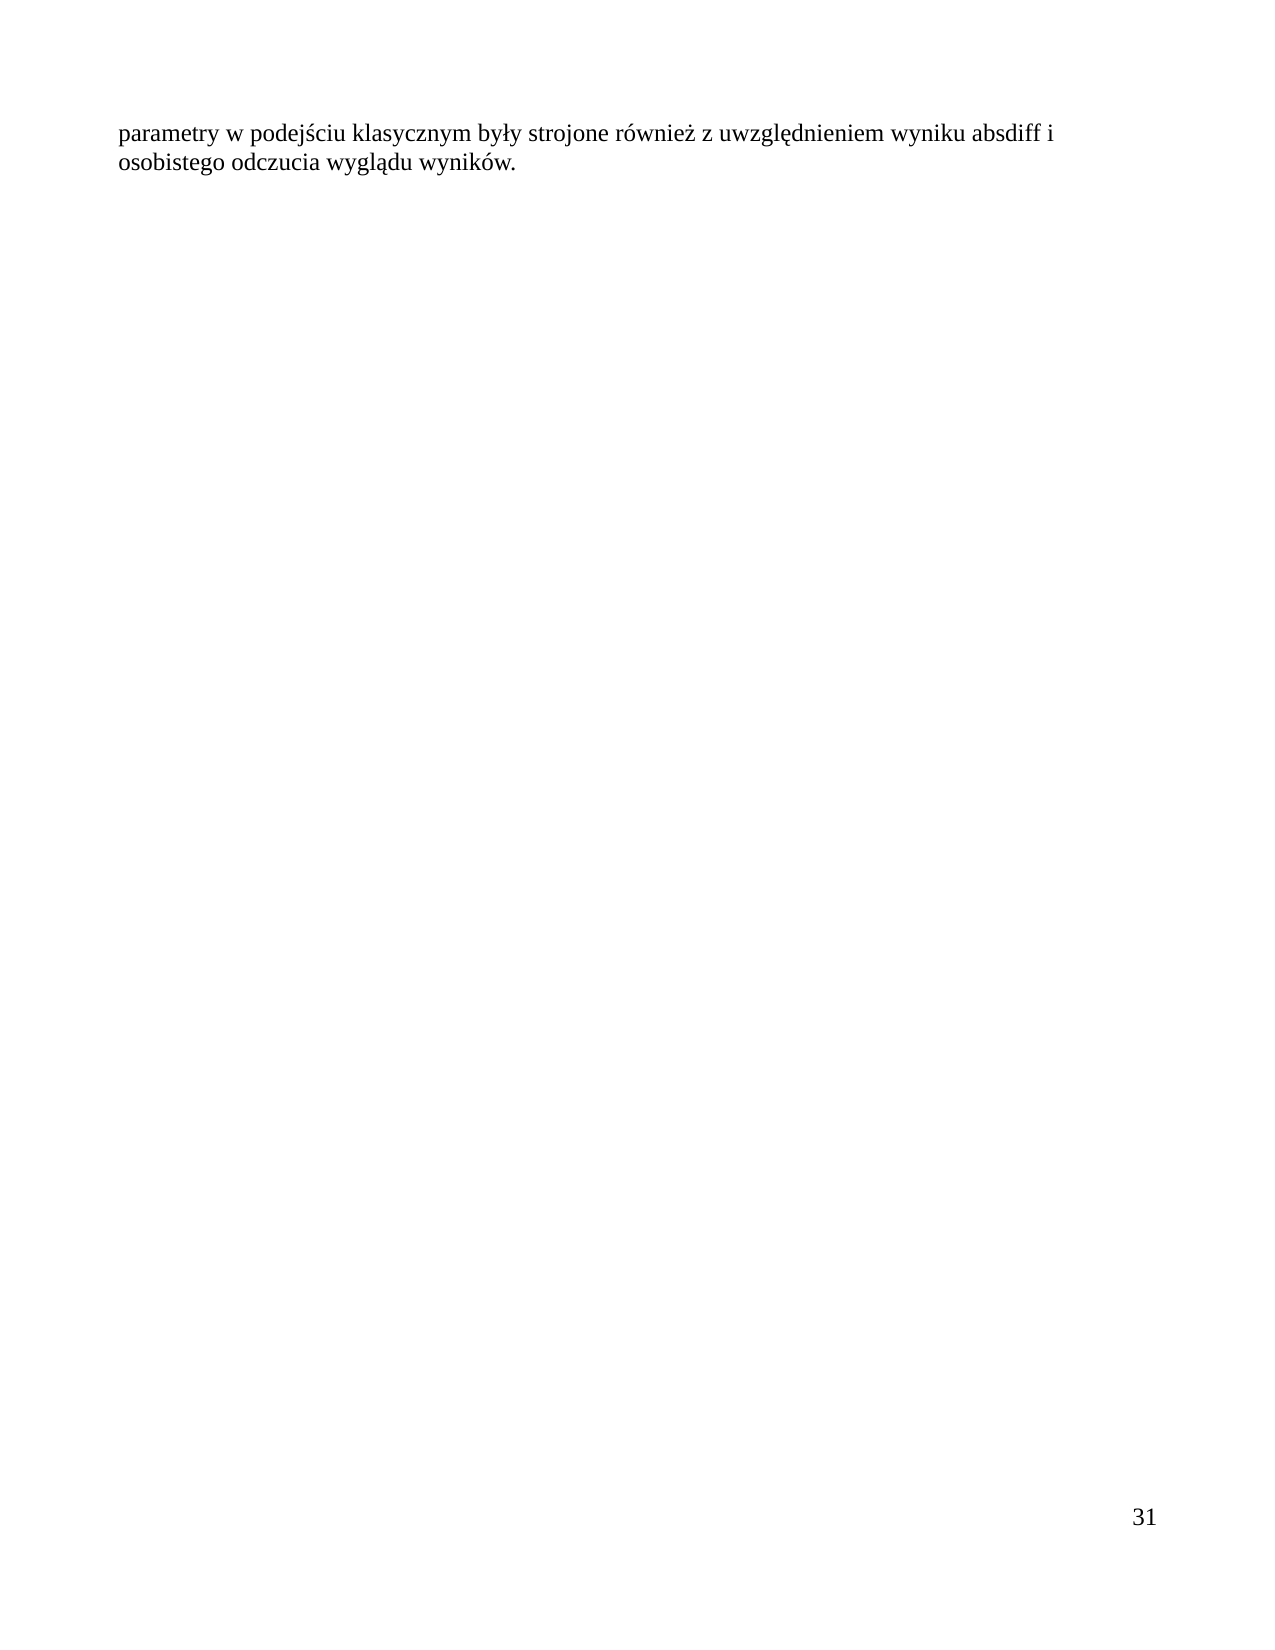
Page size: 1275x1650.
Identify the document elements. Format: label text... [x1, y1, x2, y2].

text parametry w podejściu klasycznym były strojone również z uwzględnieniem wyniku absdiff i osobistego odczucia wyglądu wyników. [118, 118, 1157, 176]
